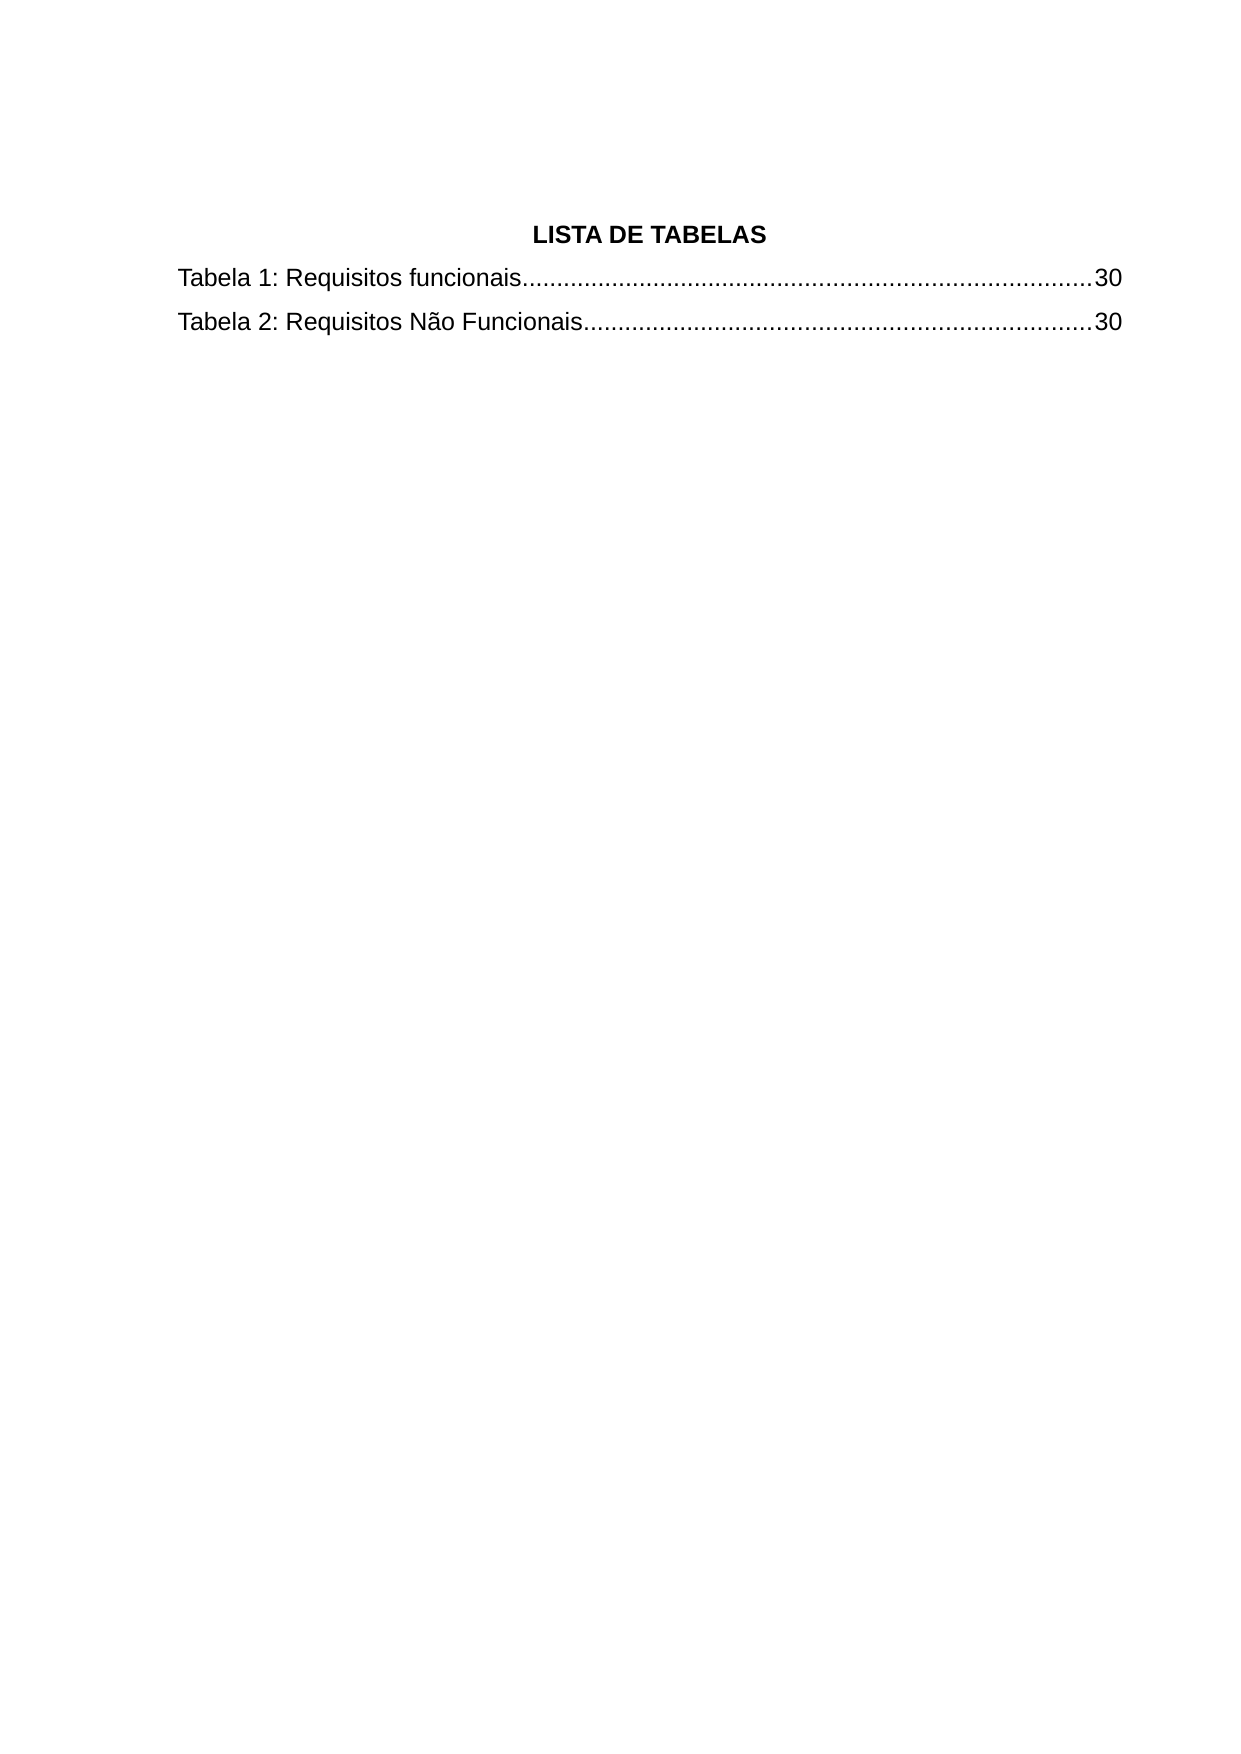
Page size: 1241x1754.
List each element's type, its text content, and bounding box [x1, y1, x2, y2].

text Tabela 2: Requisitos Não Funcionais 30 [177, 307, 1122, 335]
text Tabela 1: Requisitos funcionais 30 [177, 263, 1122, 292]
subtitle Lista de tabelas [177, 220, 1122, 249]
